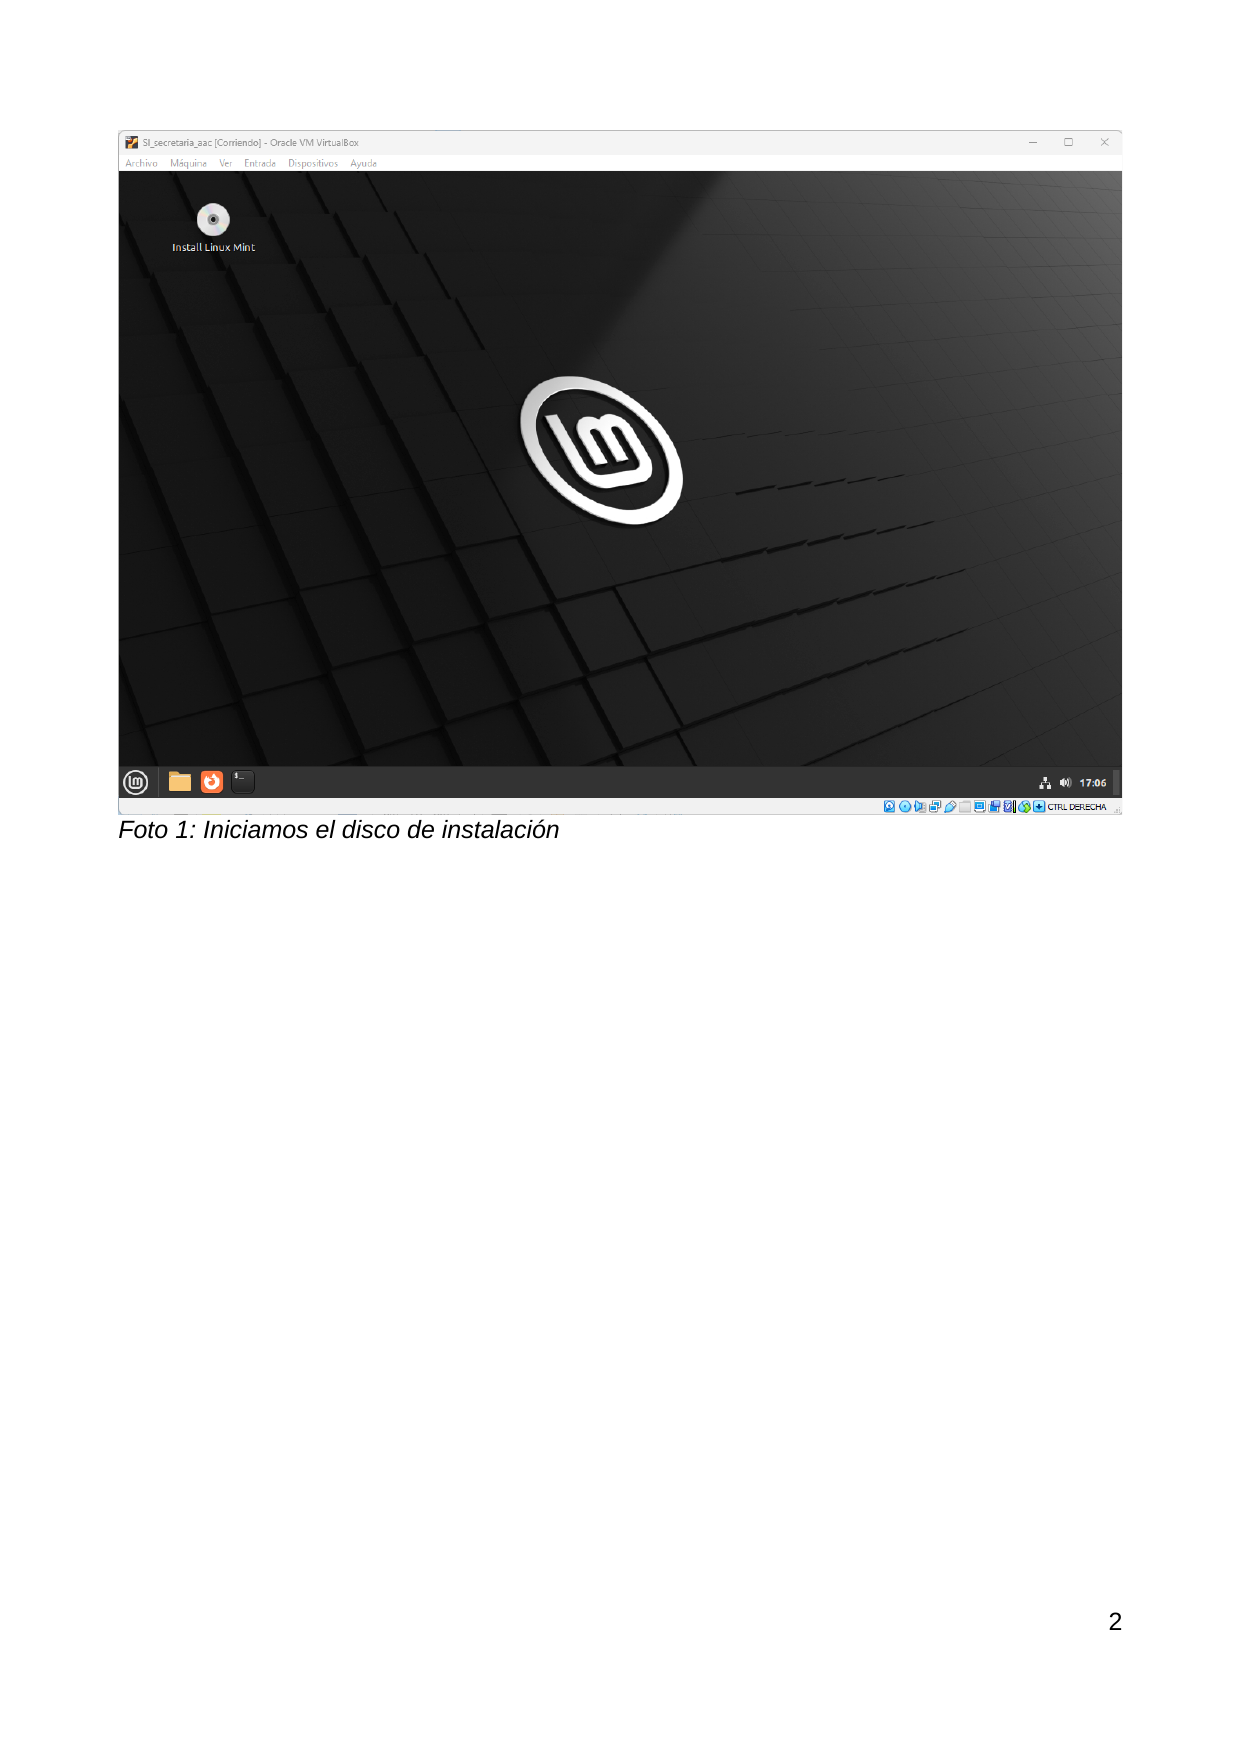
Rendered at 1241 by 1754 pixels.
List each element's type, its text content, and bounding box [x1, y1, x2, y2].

text Foto 1: Iniciamos el disco de instalación [118, 815, 1122, 844]
picture [118, 130, 1123, 815]
